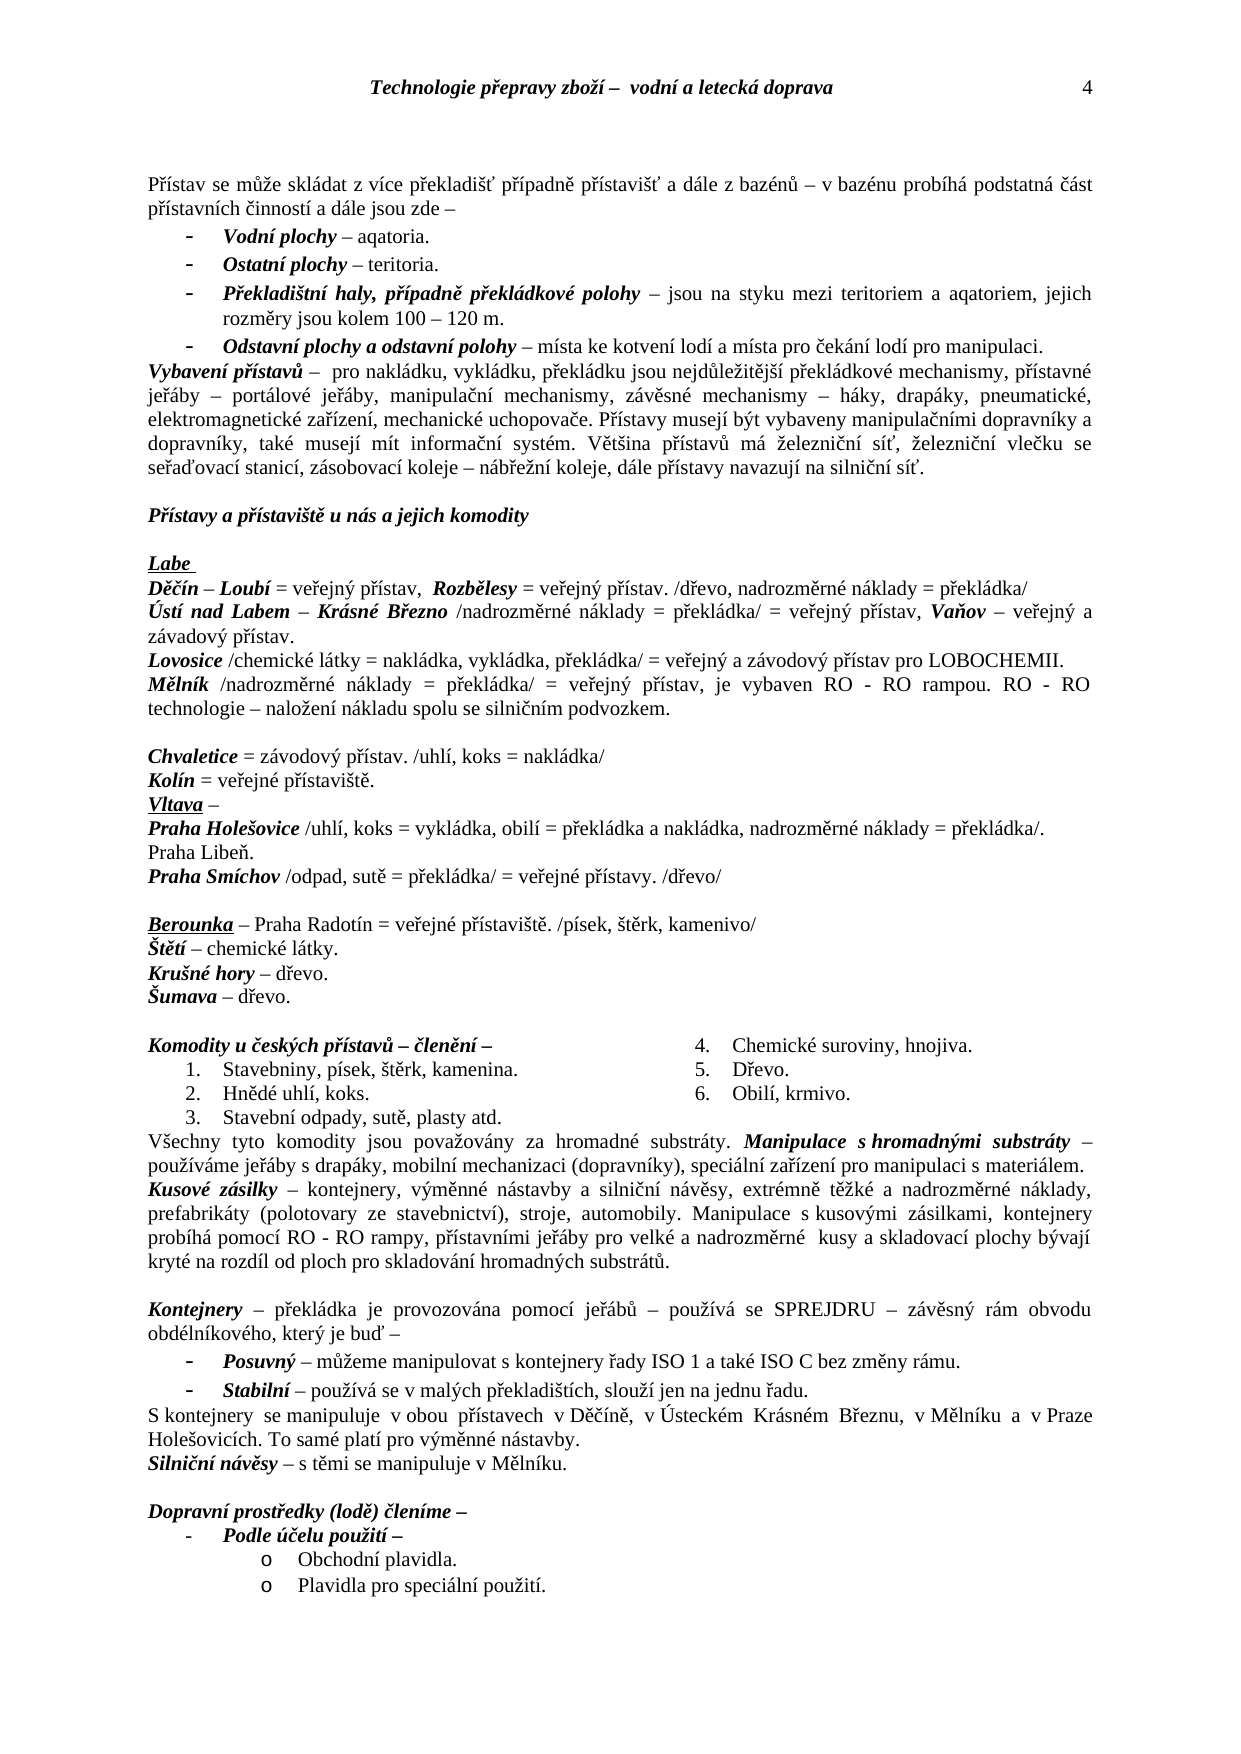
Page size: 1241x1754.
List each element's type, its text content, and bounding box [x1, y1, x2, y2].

text Štětí – chemické látky. [148, 936, 1093, 960]
list Stavebniny, písek, štěrk, kamenina. [185, 1057, 583, 1081]
subtitle Přístavy a přístaviště u nás a jejich komodity [148, 503, 1093, 527]
subtitle Labe [148, 551, 1093, 575]
subtitle Komodity u českých přístavů – členění – [148, 1033, 583, 1057]
list Vodní plochy – aqatoria. [185, 220, 1093, 248]
text Chvaletice = závodový přístav. /uhlí, koks = nakládka/ [148, 744, 1093, 768]
text Šumava – dřevo. [148, 984, 1093, 1008]
text Kolín = veřejné přístaviště. [148, 768, 1093, 792]
list Posuvný – můžeme manipulovat s kontejnery řady ISO 1 a také ISO C bez změny rámu. [185, 1345, 1093, 1374]
list Podle účelu použití – [185, 1523, 1093, 1547]
text Lovosice /chemické látky = nakládka, vykládka, překládka/ = veřejný a závodový přístav pro LOBOCHEMII. [148, 648, 1093, 672]
text Vybavení přístavů – pro nakládku, vykládku, překládku jsou nejdůležitější překládkové mechanismy, přístavné jeřáby – portálové jeřáby, manipulační mechanismy, závěsné mechanismy – háky, drapáky, pneumatické, elektromagnetické zařízení, mechanické uchopovače. Přístavy musejí být vybaveny manipulačními dopravníky a dopravníky, také musejí mít informační systém. Většina přístavů má železniční síť, železniční vlečku se seřaďovací stanicí, zásobovací koleje – nábřežní koleje, dále přístavy navazují na silniční síť. [148, 359, 1093, 479]
text Kontejnery – překládka je provozována pomocí jeřábů – používá se SPREJDRU – závěsný rám obvodu obdélníkového, který je buď – [148, 1297, 1093, 1345]
list Stabilní – používá se v malých překladištích, slouží jen na jednu řadu. [185, 1374, 1093, 1403]
list Plavidla pro speciální použití. [260, 1573, 1093, 1599]
text Praha Smíchov /odpad, sutě = překládka/ = veřejné přístavy. /dřevo/ [148, 864, 1093, 888]
text S kontejnery se manipuluje v obou přístavech v Děčíně, v Ústeckém Krásném Březnu, v Mělníku a v Praze Holešovicích. To samé platí pro výměnné nástavby. [148, 1403, 1093, 1451]
text Vltava – [148, 792, 1093, 816]
list Obchodní plavidla. [260, 1547, 1093, 1573]
list Chemické suroviny, hnojiva. [694, 1033, 1093, 1057]
text Ústí nad Labem – Krásné Březno /nadrozměrné náklady = překládka/ = veřejný přístav, Vaňov – veřejný a závadový přístav. [148, 599, 1093, 648]
text Mělník /nadrozměrné náklady = překládka/ = veřejný přístav, je vybaven RO - RO rampou. RO - RO technologie – naložení nákladu spolu se silničním podvozkem. [148, 672, 1093, 720]
list Stavební odpady, sutě, plasty atd. [185, 1105, 583, 1129]
list Odstavní plochy a odstavní polohy – místa ke kotvení lodí a místa pro čekání lodí pro manipulaci. [185, 330, 1093, 359]
text Kusové zásilky – kontejnery, výměnné nástavby a silniční návěsy, extrémně těžké a nadrozměrné náklady, prefabrikáty (polotovary ze stavebnictví), stroje, automobily. Manipulace s kusovými zásilkami, kontejnery probíhá pomocí RO - RO rampy, přístavními jeřáby pro velké a nadrozměrné kusy a skladovací plochy bývají kryté na rozdíl od ploch pro skladování hromadných substrátů. [148, 1177, 1093, 1273]
text Krušné hory – dřevo. [148, 960, 1093, 984]
text Praha Holešovice /uhlí, koks = vykládka, obilí = překládka a nakládka, nadrozměrné náklady = překládka/. [148, 816, 1093, 840]
list Obilí, krmivo. [694, 1081, 1093, 1105]
list Dřevo. [694, 1057, 1093, 1081]
list Překladištní haly, případně překládkové polohy – jsou na styku mezi teritoriem a aqatoriem, jejich rozměry jsou kolem 100 – 120 m. [185, 277, 1093, 330]
list Hnědé uhlí, koks. [185, 1081, 583, 1105]
text Silniční návěsy – s těmi se manipuluje v Mělníku. [148, 1451, 1093, 1475]
text Přístav se může skládat z více překladišť případně přístavišť a dále z bazénů – v bazénu probíhá podstatná část přístavních činností a dále jsou zde – [148, 172, 1093, 220]
text Berounka – Praha Radotín = veřejné přístaviště. /písek, štěrk, kamenivo/ [148, 912, 1093, 936]
list Ostatní plochy – teritoria. [185, 248, 1093, 277]
text Praha Libeň. [148, 840, 1093, 864]
subtitle Dopravní prostředky (lodě) členíme – [148, 1499, 1093, 1523]
text Děčín – Loubí = veřejný přístav, Rozbělesy = veřejný přístav. /dřevo, nadrozměrné náklady = překládka/ [148, 575, 1093, 599]
text Všechny tyto komodity jsou považovány za hromadné substráty. Manipulace s hromadnými substráty – používáme jeřáby s drapáky, mobilní mechanizaci (dopravníky), speciální zařízení pro manipulaci s materiálem. [148, 1129, 1093, 1177]
